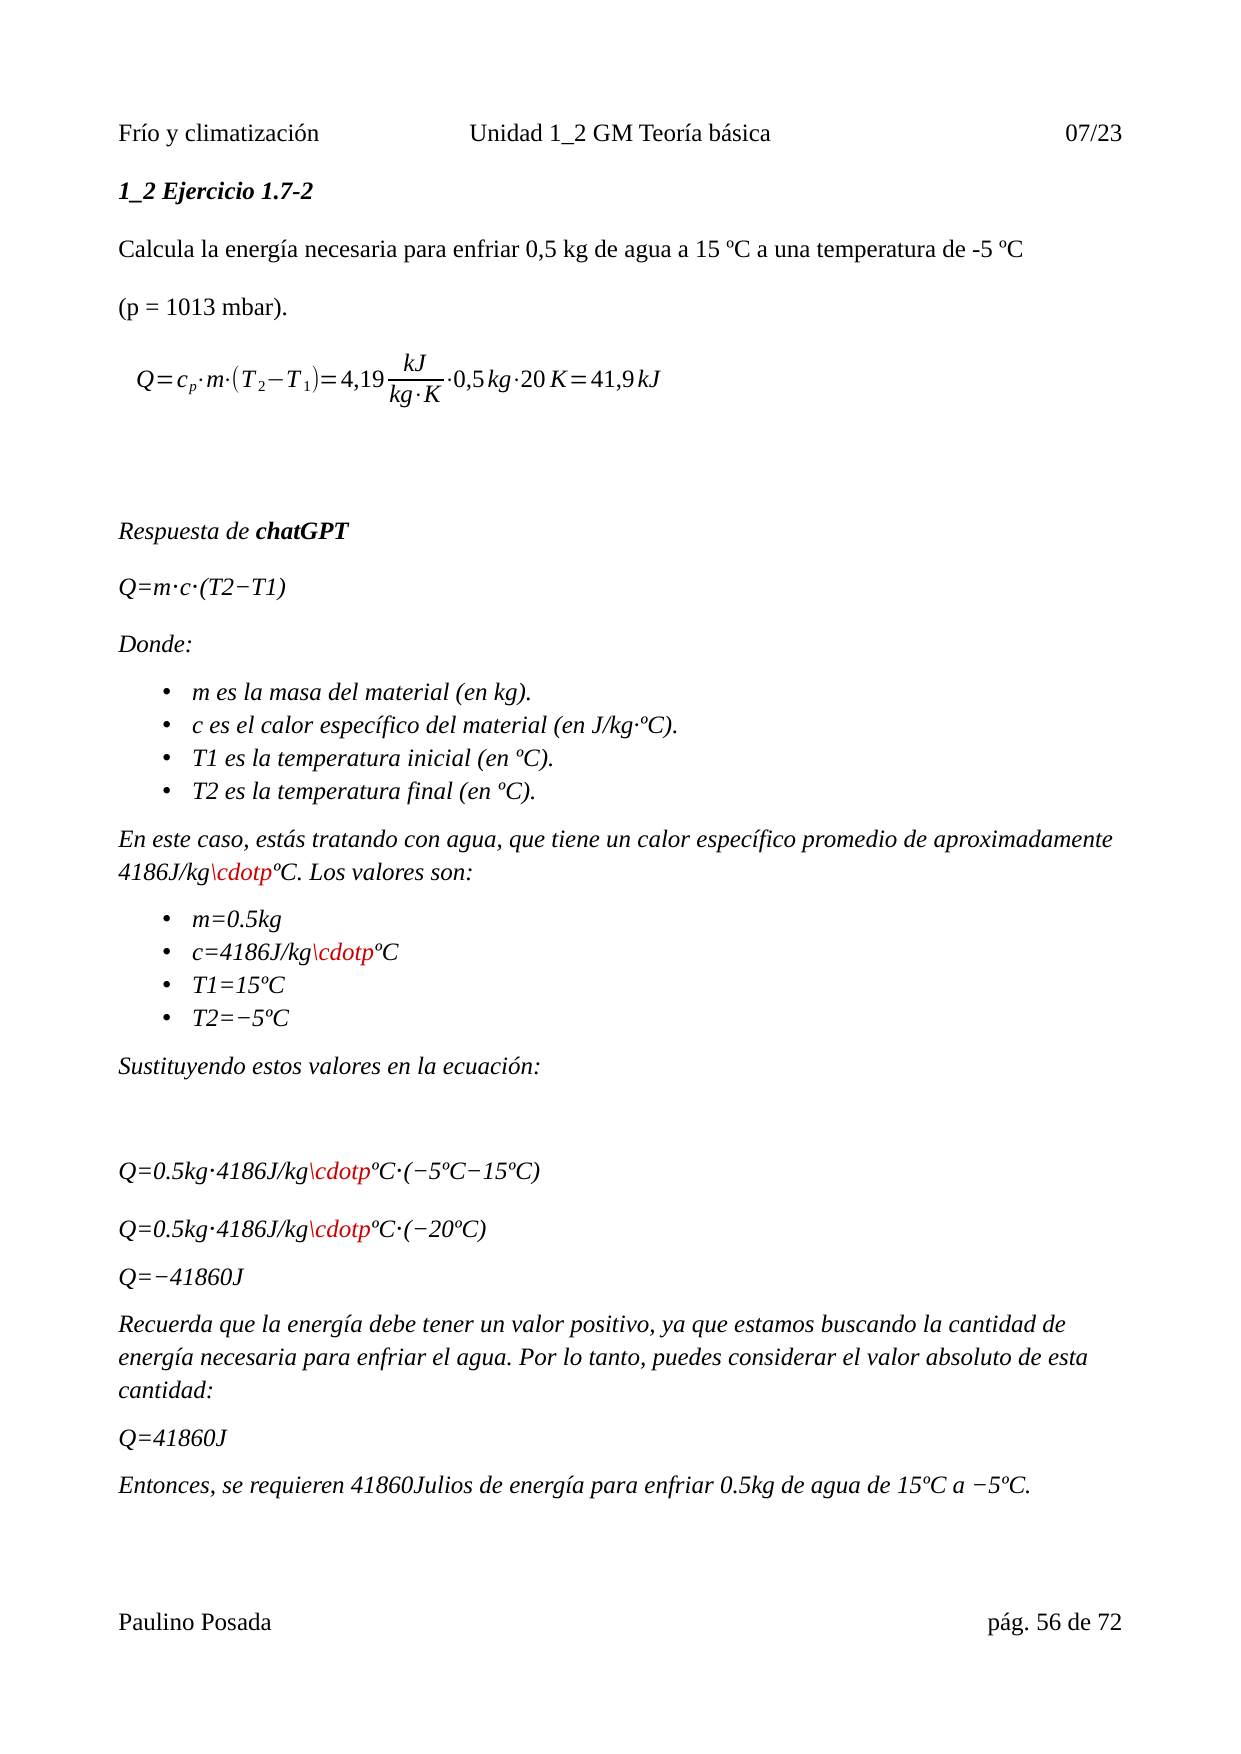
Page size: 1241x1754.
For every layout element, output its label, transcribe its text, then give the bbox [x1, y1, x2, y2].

text Q=m⋅c⋅(T2​−T1​) [118, 572, 1122, 601]
list c=4186J/kg\cdotpºC [162, 937, 1122, 966]
list T2​ es la temperatura final (en ºC). [162, 776, 1122, 805]
text (p = 1013 mbar). [118, 292, 1122, 321]
text Recuerda que la energía debe tener un valor positivo, ya que estamos buscando la cantidad de energía necesaria para enfriar el agua. Por lo tanto, puedes considerar el valor absoluto de esta cantidad: [118, 1309, 1122, 1404]
list m=0.5kg [162, 904, 1122, 933]
list m es la masa del material (en kg). [162, 677, 1122, 706]
text 1_2 Ejercicio 1.7-2 [118, 176, 1122, 205]
text Donde: [118, 629, 1122, 658]
list T1​=15ºC [162, 970, 1122, 999]
text En este caso, estás tratando con agua, que tiene un calor específico promedio de aproximadamente 4186J/kg\cdotpºC. Los valores son: [118, 824, 1122, 886]
text Q=41860J [118, 1423, 1122, 1452]
text Q=0.5kg⋅4186J/kg\cdotpºC⋅(−20ºC) [118, 1214, 1122, 1243]
text Calcula la energía necesaria para enfriar 0,5 kg de agua a 15 ºC a una temperatura de -5 ºC [118, 234, 1122, 263]
text Respuesta de chatGPT [118, 516, 1122, 545]
text Entonces, se requieren 41860Julios de energía para enfriar 0.5kg de agua de 15ºC a −5ºC. [118, 1471, 1122, 1499]
text Q=−41860J [118, 1262, 1122, 1290]
list T2​=−5ºC [162, 1003, 1122, 1032]
list T1​ es la temperatura inicial (en ºC). [162, 743, 1122, 772]
list c es el calor específico del material (en J/kg·ºC). [162, 710, 1122, 739]
text Q=0.5kg⋅4186J/kg\cdotpºC⋅(−5ºC−15ºC) [118, 1156, 1122, 1185]
text Sustituyendo estos valores en la ecuación: [118, 1051, 1122, 1080]
